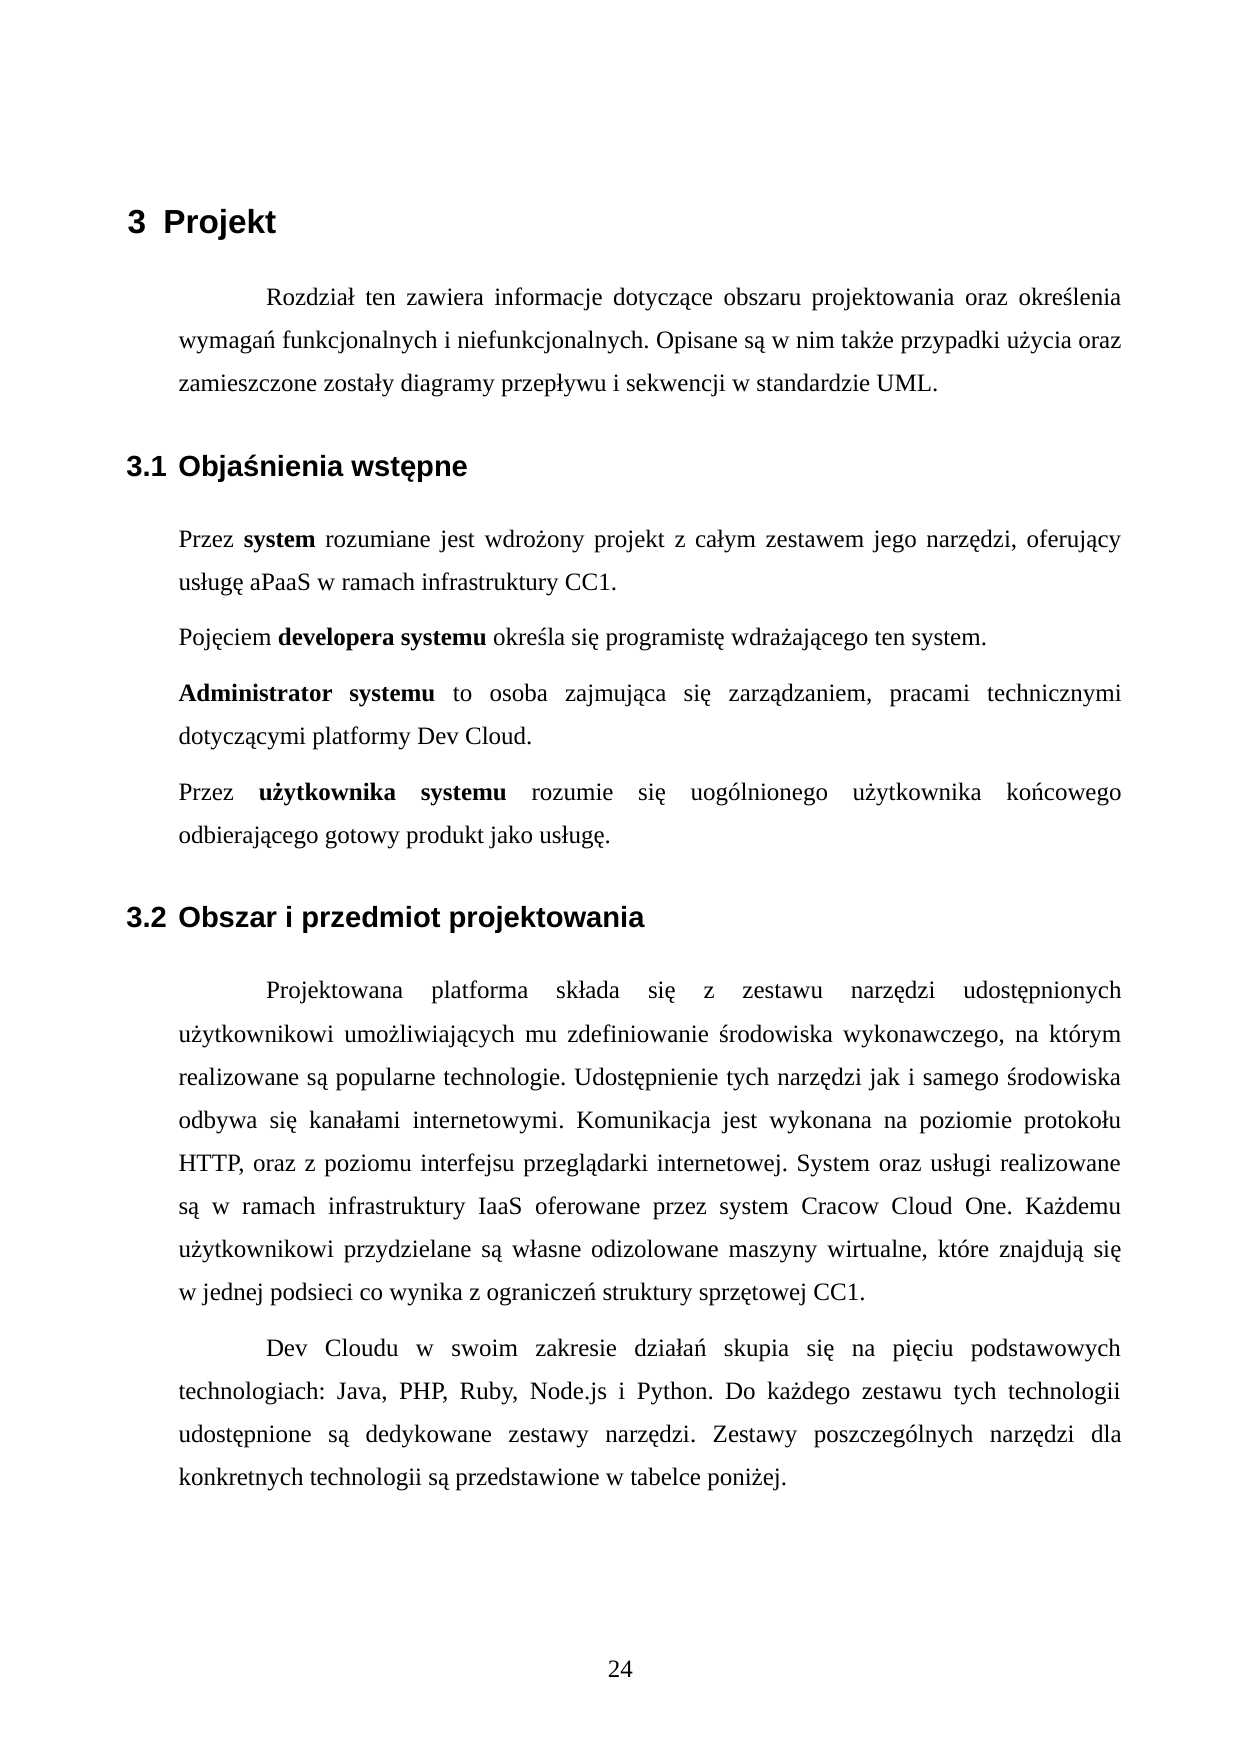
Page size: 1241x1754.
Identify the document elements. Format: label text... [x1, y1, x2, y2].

text Rozdział ten zawiera informacje dotyczące obszaru projektowania oraz określenia wymagań funkcjonalnych i niefunkcjonalnych. Opisane są w nim także przypadki użycia oraz zamieszczone zostały diagramy przepływu i sekwencji w standardzie UML. [178, 282, 1122, 397]
text Przez system rozumiane jest wdrożony projekt z całym zestawem jego narzędzi, oferujący usługę aPaaS w ramach infrastruktury CC1. [178, 524, 1122, 596]
text Dev Cloudu w swoim zakresie działań skupia się na pięciu podstawowych technologiach: Java, PHP, Ruby, Node.js i Python. Do każdego zestawu tych technologii udostępnione są dedykowane zestawy narzędzi. Zestawy poszczególnych narzędzi dla konkretnych technologii są przedstawione w tabelce poniżej. [178, 1333, 1122, 1491]
text Projektowana platforma składa się z zestawu narzędzi udostępnionych użytkownikowi umożliwiających mu zdefiniowanie środowiska wykonawczego, na którym realizowane są popularne technologie. Udostępnienie tych narzędzi jak i samego środowiska odbywa się kanałami internetowymi. Komunikacja jest wykonana na poziomie protokołu HTTP, oraz z poziomu interfejsu przeglądarki internetowej. System oraz usługi realizowane są w ramach infrastruktury IaaS oferowane przez system Cracow Cloud One. Każdemu użytkownikowi przydzielane są własne odizolowane maszyny wirtualne, które znajdują się w jednej podsieci co wynika z ograniczeń struktury sprzętowej CC1. [178, 976, 1122, 1306]
text Pojęciem developera systemu określa się programistę wdrażającego ten system. [178, 622, 1122, 651]
subtitle Projekt [118, 202, 1122, 240]
text Administrator systemu to osoba zajmująca się zarządzaniem, pracami technicznymi dotyczącymi platformy Dev Cloud. [178, 678, 1122, 750]
text Przez użytkownika systemu rozumie się uogólnionego użytkownika końcowego odbierającego gotowy produkt jako usługę. [178, 777, 1122, 849]
subtitle Objaśnienia wstępne [118, 449, 1122, 482]
subtitle Obszar i przedmiot projektowania [118, 900, 1122, 934]
